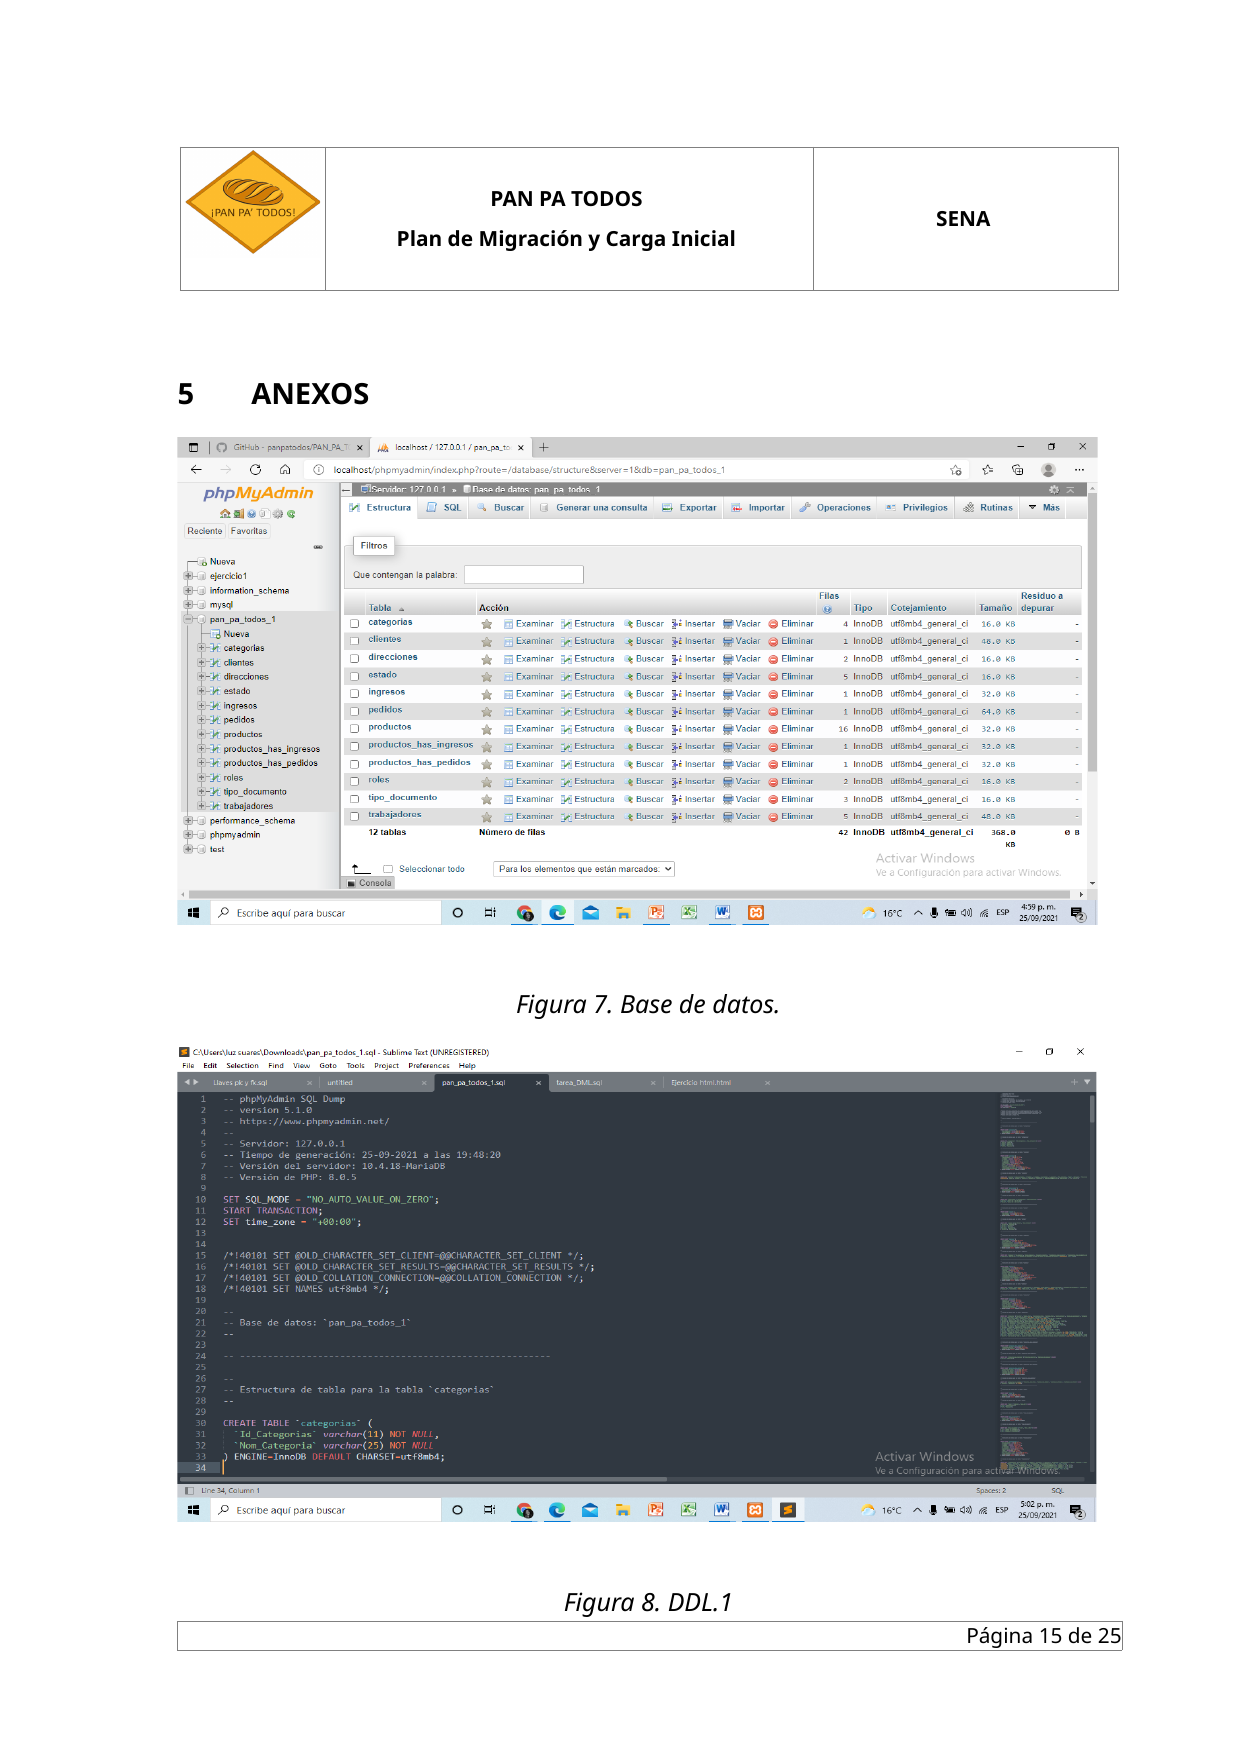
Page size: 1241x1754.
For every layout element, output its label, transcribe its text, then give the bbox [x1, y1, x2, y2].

text Figura 7. Base de datos. [177, 987, 1122, 1021]
subtitle ANEXOS [177, 373, 1122, 413]
text Figura 8. DDL.1 [177, 1584, 1122, 1618]
